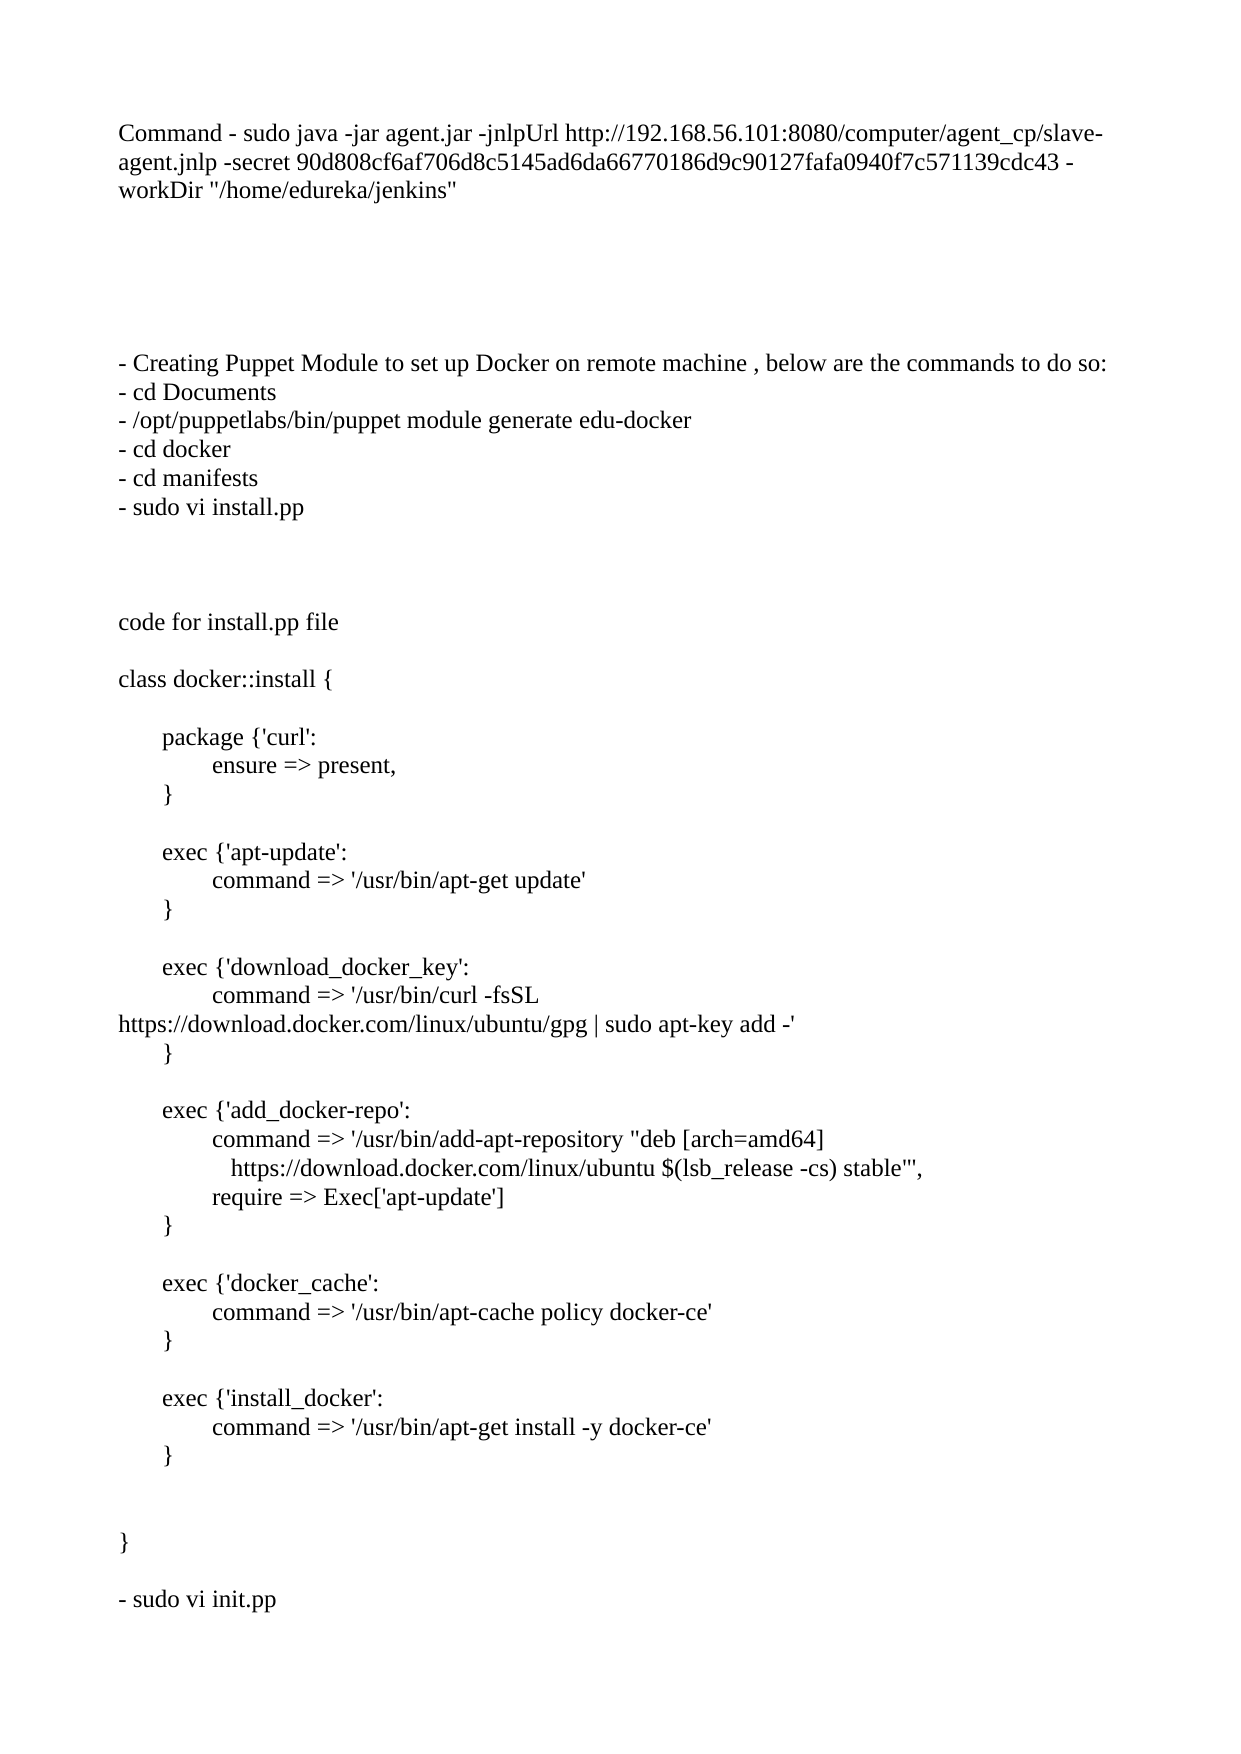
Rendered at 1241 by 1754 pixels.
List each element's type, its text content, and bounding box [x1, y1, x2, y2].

text command => '/usr/bin/apt-cache policy docker-ce' [118, 1297, 1122, 1326]
text } [118, 1527, 1122, 1556]
text - Creating Puppet Module to set up Docker on remote machine , below are the commands to do so: [118, 348, 1122, 377]
text - /opt/puppetlabs/bin/puppet module generate edu-docker [118, 406, 1122, 434]
text ensure => present, [118, 751, 1122, 779]
text exec {'download_docker_key': [118, 952, 1122, 981]
text } [118, 1038, 1122, 1067]
text - cd Documents [118, 377, 1122, 406]
text class docker::install { [118, 664, 1122, 693]
text - sudo vi init.pp [118, 1584, 1122, 1613]
text https://download.docker.com/linux/ubuntu/gpg | sudo apt-key add -' [118, 1009, 1122, 1038]
text exec {'docker_cache': [118, 1268, 1122, 1297]
text command => '/usr/bin/add-apt-repository "deb [arch=amd64] [118, 1124, 1122, 1153]
text Command - sudo java -jar agent.jar -jnlpUrl http://192.168.56.101:8080/computer/agent_cp/slave-agent.jnlp -secret 90d808cf6af706d8c5145ad6da66770186d9c90127fafa0940f7c571139cdc43 -workDir "/home/edureka/jenkins" [118, 118, 1122, 204]
text command => '/usr/bin/curl -fsSL [118, 981, 1122, 1009]
text } [118, 1441, 1122, 1469]
text } [118, 1211, 1122, 1239]
text command => '/usr/bin/apt-get update' [118, 866, 1122, 894]
text } [118, 894, 1122, 923]
text - sudo vi install.pp [118, 492, 1122, 521]
text command => '/usr/bin/apt-get install -y docker-ce' [118, 1412, 1122, 1441]
text package {'curl': [118, 722, 1122, 751]
text code for install.pp file [118, 607, 1122, 636]
text - cd manifests [118, 463, 1122, 492]
text - cd docker [118, 434, 1122, 463]
text } [118, 779, 1122, 808]
text exec {'apt-update': [118, 837, 1122, 866]
text } [118, 1326, 1122, 1354]
text exec {'add_docker-repo': [118, 1096, 1122, 1124]
text https://download.docker.com/linux/ubuntu $(lsb_release -cs) stable"', [118, 1153, 1122, 1182]
text exec {'install_docker': [118, 1383, 1122, 1412]
text require => Exec['apt-update'] [118, 1182, 1122, 1211]
